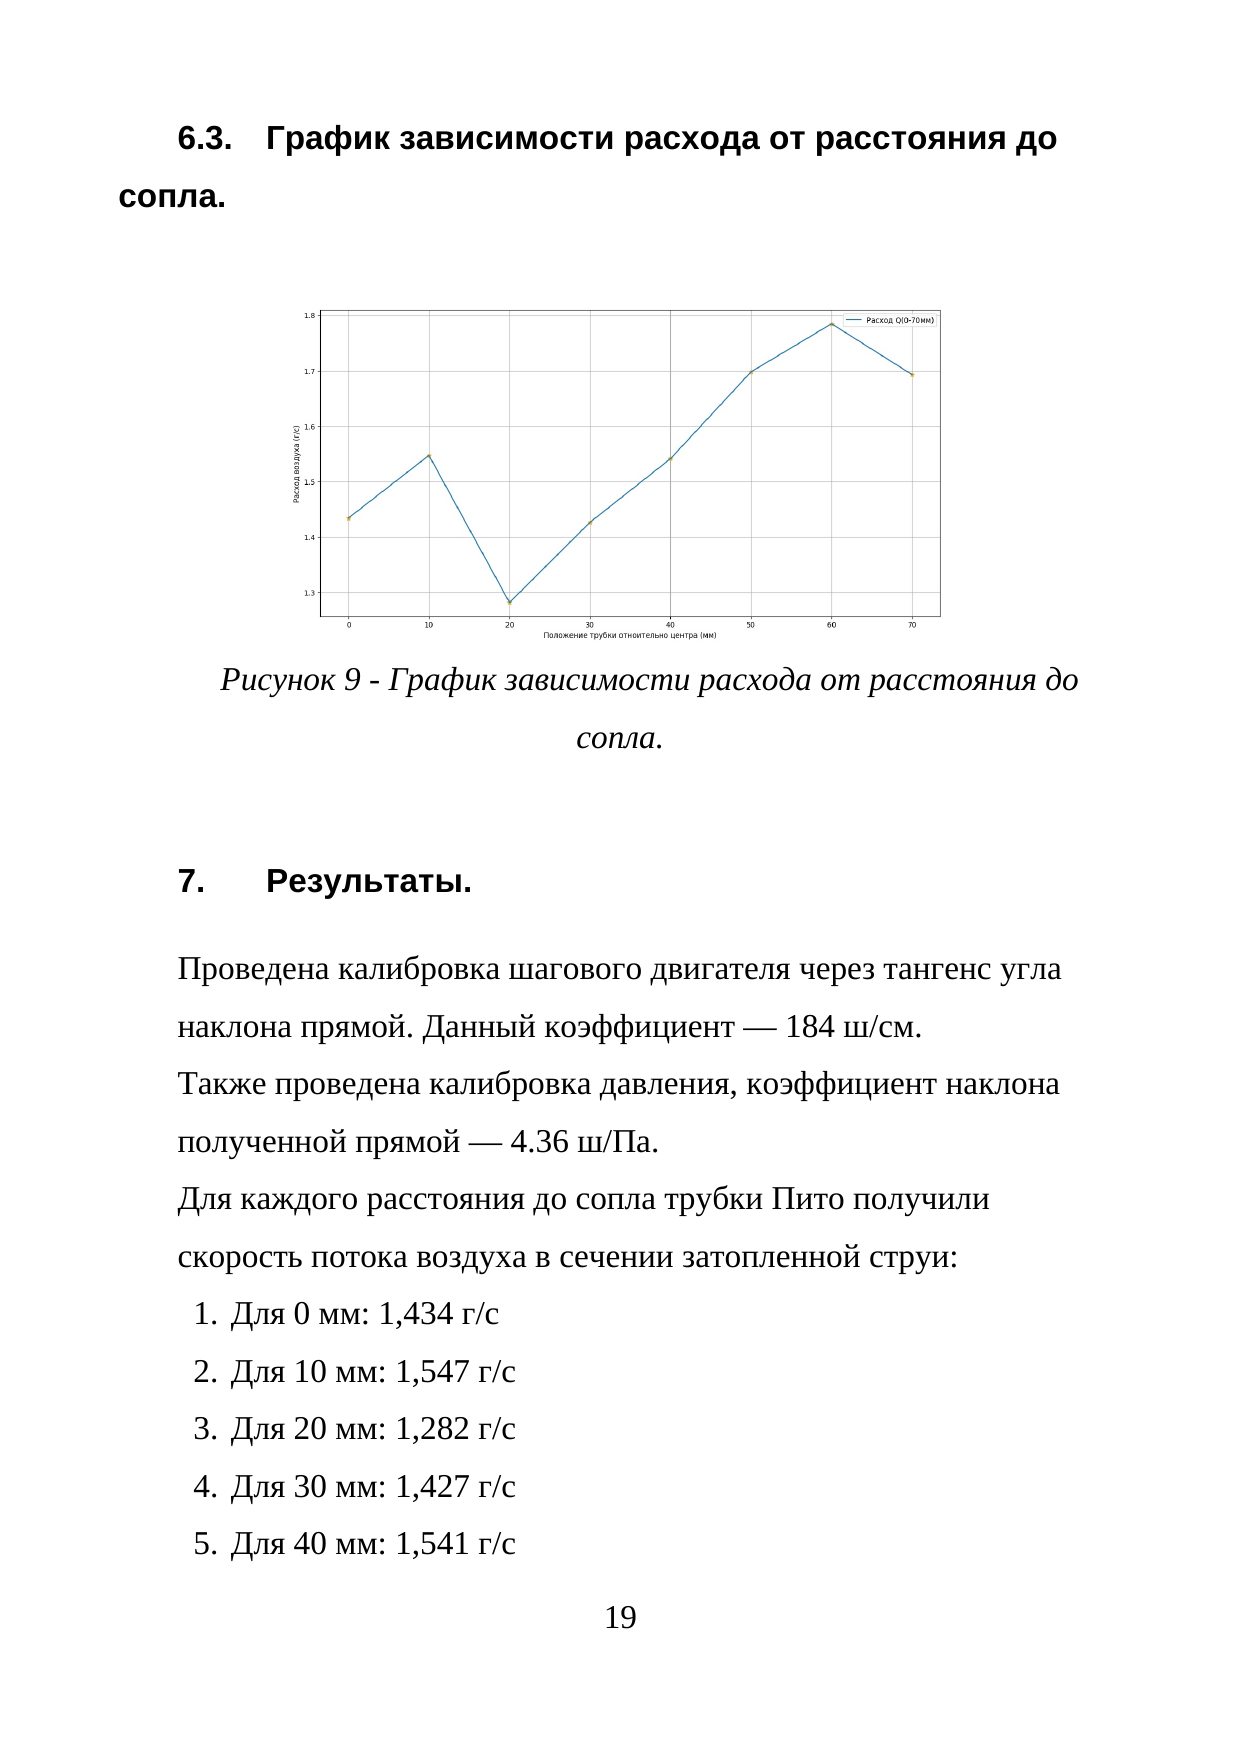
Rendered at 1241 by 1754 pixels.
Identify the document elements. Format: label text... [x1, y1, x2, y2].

text полученной прямой — 4.36 ш/Па. [118, 1121, 1122, 1159]
subtitle График зависимости расхода от расстояния до сопла. [118, 118, 1122, 214]
subtitle Результаты. [118, 861, 1122, 900]
text Также проведена калибровка давления, коэффициент наклона [118, 1063, 1122, 1102]
list Для 20 мм: 1,282 г/с [193, 1408, 1122, 1447]
list Для 30 мм: 1,427 г/с [193, 1466, 1122, 1504]
text наклона прямой. Данный коэффициент — 184 ш/см. [118, 1006, 1122, 1044]
list Для 40 мм: 1,541 г/с [193, 1523, 1122, 1562]
text Проведена калибровка шагового двигателя через тангенс угла [118, 948, 1122, 987]
text Рисунок 9 - График зависимости расхода от расстояния до сопла. [118, 263, 1122, 755]
list Для 0 мм: 1,434 г/с [193, 1293, 1122, 1332]
list Для 10 мм: 1,547 г/с [193, 1351, 1122, 1389]
text Для каждого расстояния до сопла трубки Пито получили [118, 1178, 1122, 1217]
picture [220, 262, 1020, 660]
text скорость потока воздуха в сечении затопленной струи: [118, 1236, 1122, 1274]
